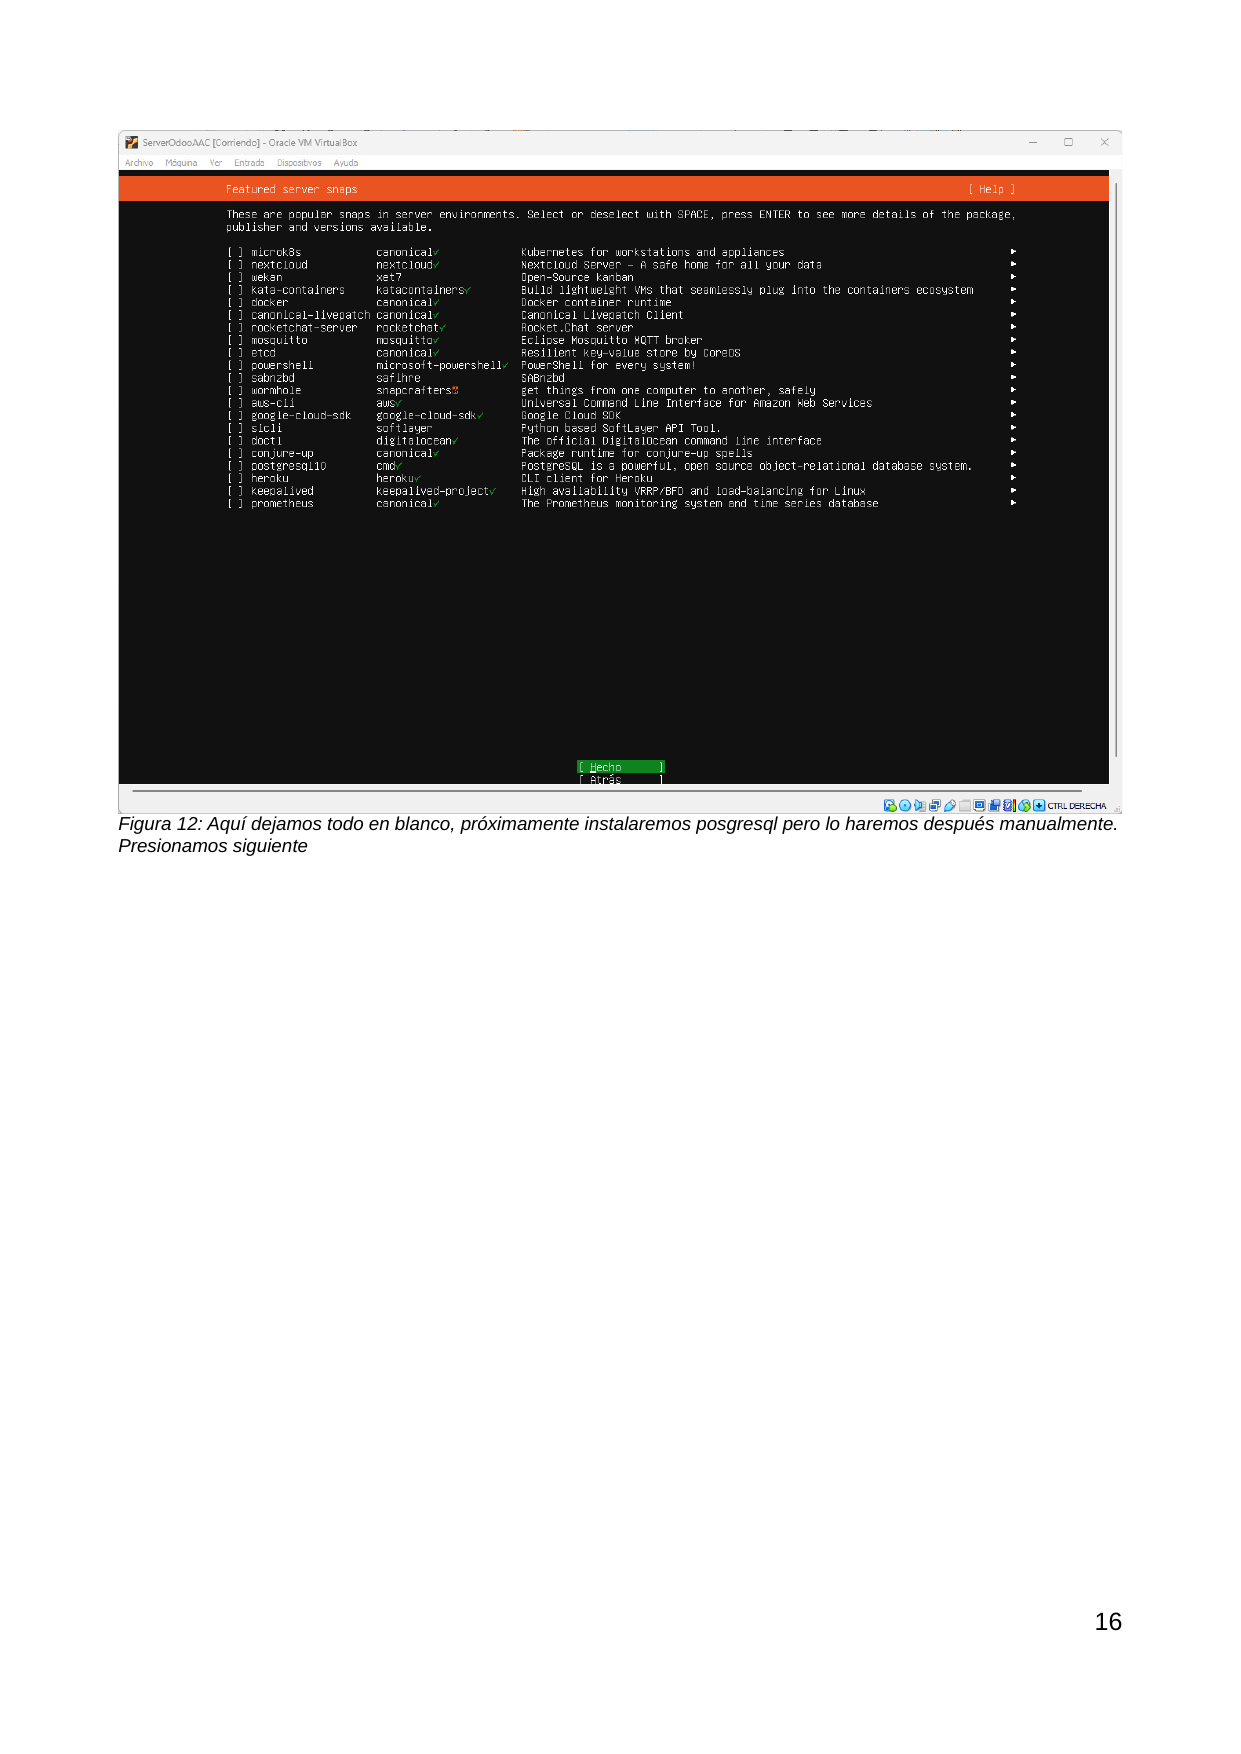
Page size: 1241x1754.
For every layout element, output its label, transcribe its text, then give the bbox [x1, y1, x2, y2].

picture [118, 130, 1123, 814]
text Figura 12: Aquí dejamos todo en blanco, próximamente instalaremos posgresql pero lo haremos después manualmente. Presionamos siguiente [118, 814, 1122, 856]
